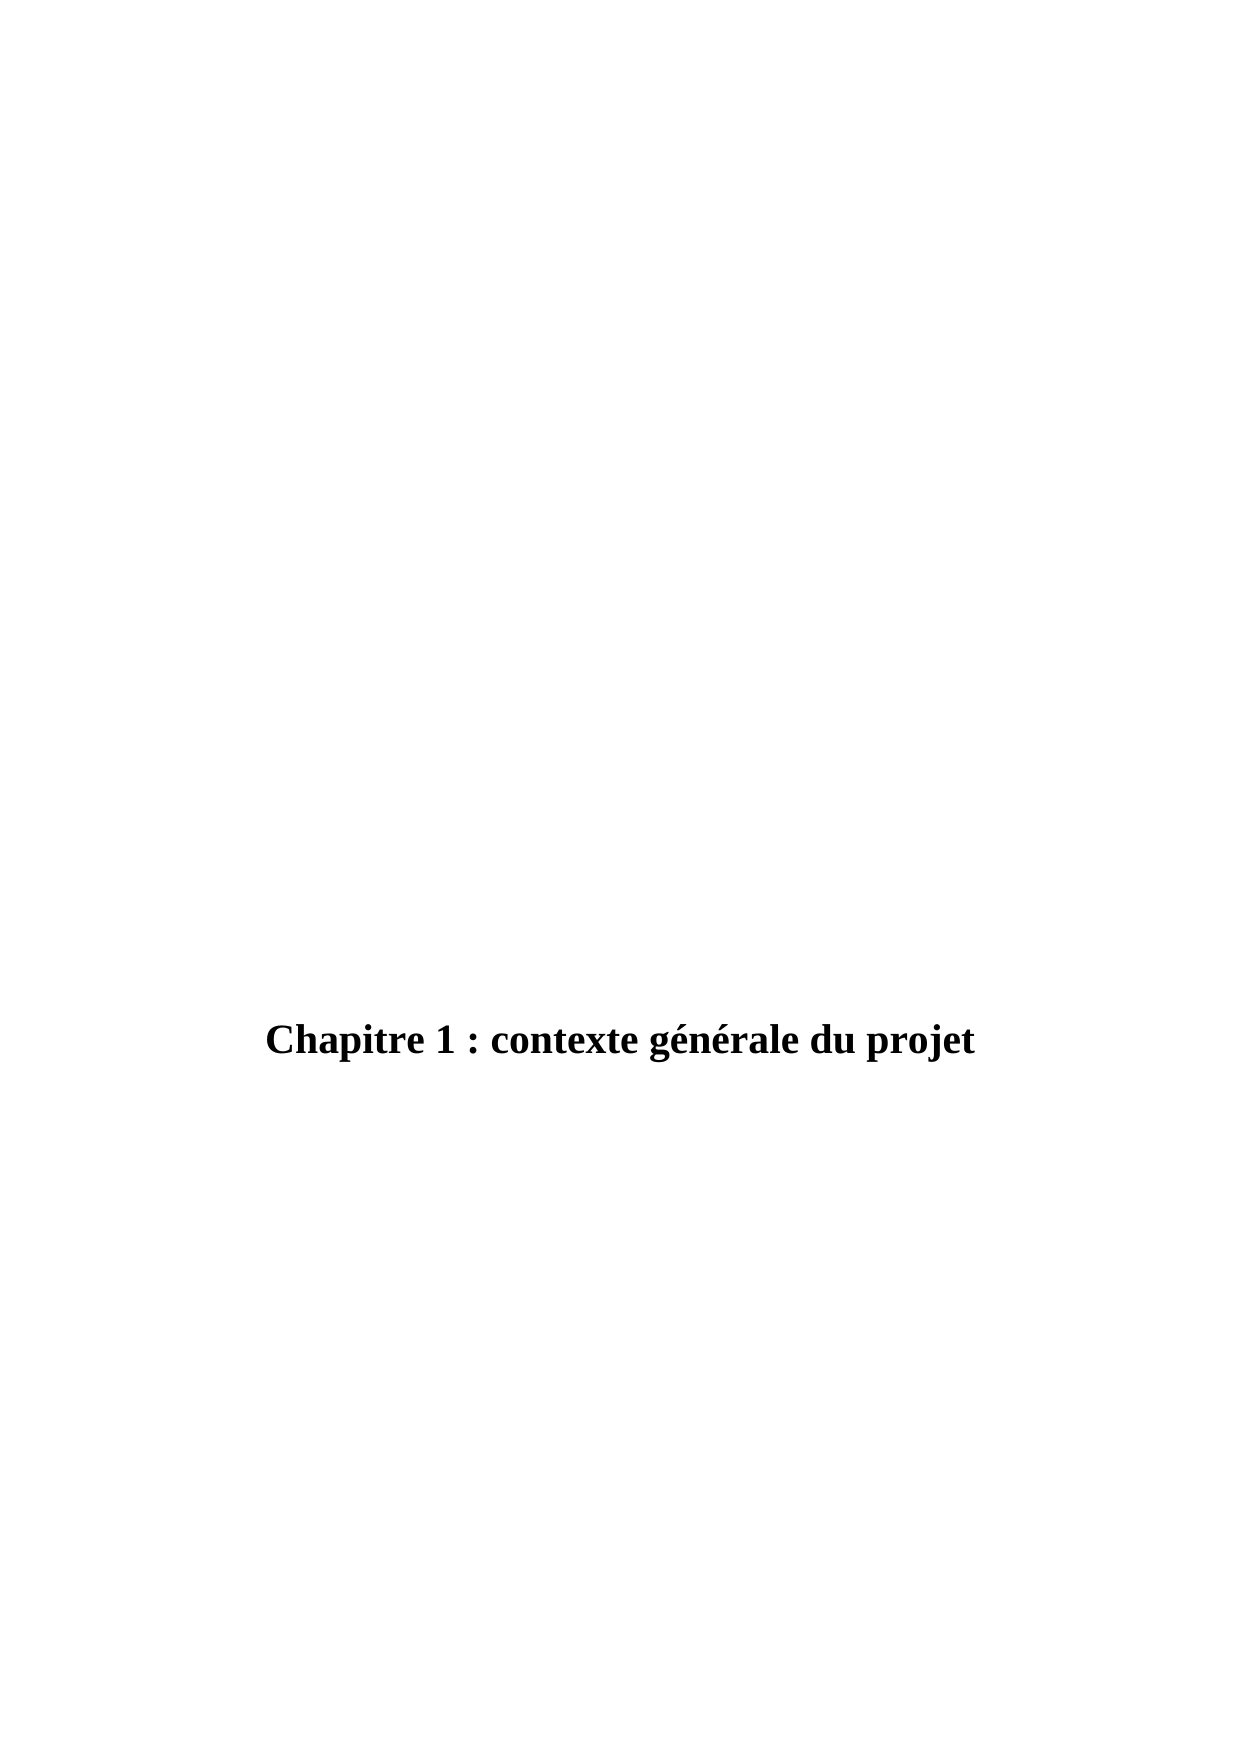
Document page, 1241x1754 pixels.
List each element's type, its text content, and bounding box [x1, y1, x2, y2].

subtitle Chapitre 1 : contexte générale du projet [148, 1014, 1093, 1062]
